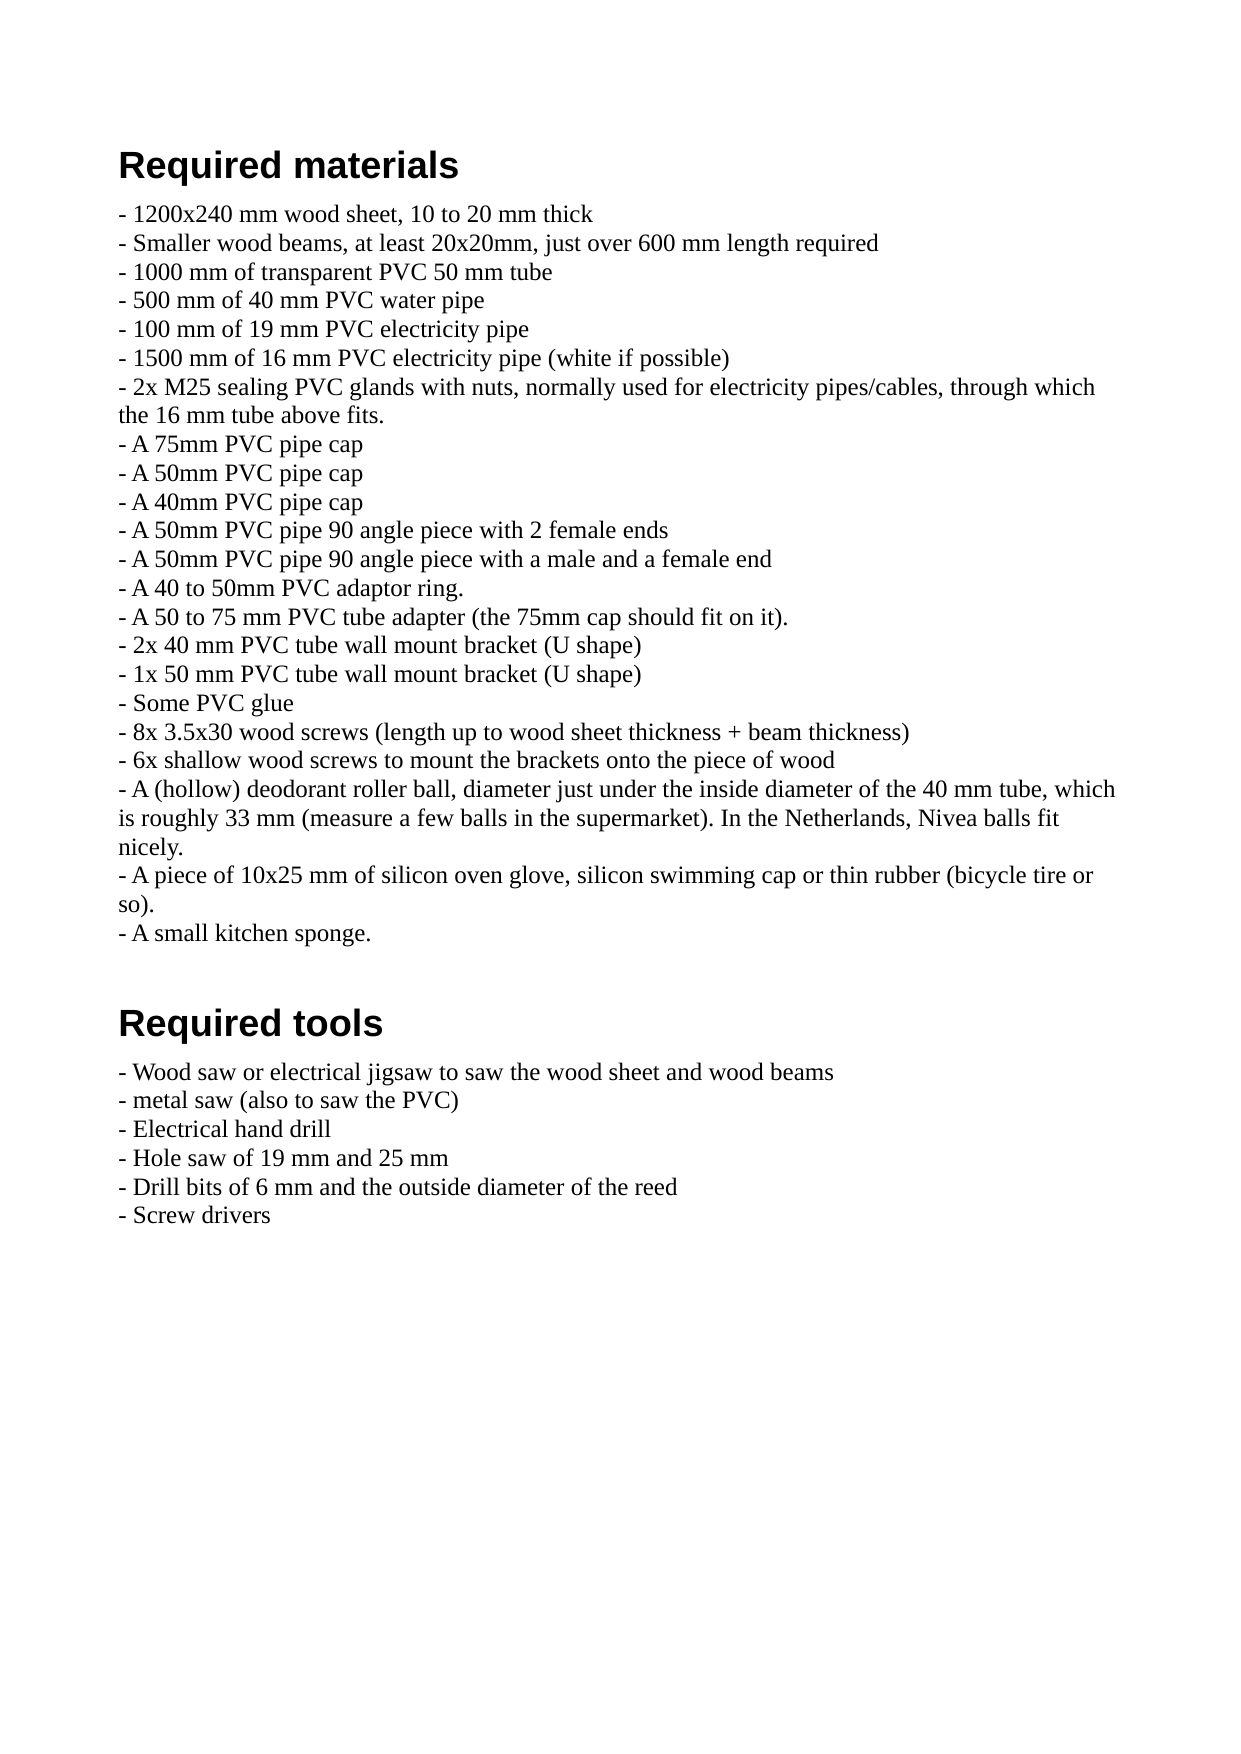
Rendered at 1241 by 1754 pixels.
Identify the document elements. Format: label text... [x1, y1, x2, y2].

subtitle Required materials [118, 143, 1122, 187]
text - 100 mm of 19 mm PVC electricity pipe [118, 314, 1122, 343]
text - 8x 3.5x30 wood screws (length up to wood sheet thickness + beam thickness) [118, 717, 1122, 746]
text - A 50mm PVC pipe 90 angle piece with 2 female ends [118, 516, 1122, 544]
text - 2x 40 mm PVC tube wall mount bracket (U shape) [118, 631, 1122, 659]
text - 500 mm of 40 mm PVC water pipe [118, 286, 1122, 314]
text - A (hollow) deodorant roller ball, diameter just under the inside diameter of the 40 mm tube, which is roughly 33 mm (measure a few balls in the supermarket). In the Netherlands, Nivea balls fit nicely. [118, 774, 1122, 861]
text - A 50 to 75 mm PVC tube adapter (the 75mm cap should fit on it). [118, 602, 1122, 631]
text - Screw drivers [118, 1200, 1122, 1229]
text - Some PVC glue [118, 688, 1122, 717]
text - A piece of 10x25 mm of silicon oven glove, silicon swimming cap or thin rubber (bicycle tire or so). [118, 861, 1122, 918]
text - Wood saw or electrical jigsaw to saw the wood sheet and wood beams [118, 1057, 1122, 1085]
text - 1000 mm of transparent PVC 50 mm tube [118, 257, 1122, 286]
text - 6x shallow wood screws to mount the brackets onto the piece of wood [118, 746, 1122, 774]
text - 1x 50 mm PVC tube wall mount bracket (U shape) [118, 659, 1122, 688]
text - Hole saw of 19 mm and 25 mm [118, 1143, 1122, 1172]
text - A 75mm PVC pipe cap [118, 429, 1122, 458]
text - A small kitchen sponge. [118, 918, 1122, 947]
subtitle Required tools [118, 1001, 1122, 1044]
text - 1200x240 mm wood sheet, 10 to 20 mm thick [118, 199, 1122, 228]
text - Electrical hand drill [118, 1114, 1122, 1143]
text - 1500 mm of 16 mm PVC electricity pipe (white if possible) [118, 343, 1122, 372]
text - A 50mm PVC pipe cap [118, 458, 1122, 487]
text - Drill bits of 6 mm and the outside diameter of the reed [118, 1172, 1122, 1200]
text - A 40mm PVC pipe cap [118, 487, 1122, 516]
text - 2x M25 sealing PVC glands with nuts, normally used for electricity pipes/cables, through which the 16 mm tube above fits. [118, 372, 1122, 429]
text - Smaller wood beams, at least 20x20mm, just over 600 mm length required [118, 228, 1122, 257]
text - metal saw (also to saw the PVC) [118, 1085, 1122, 1114]
text - A 40 to 50mm PVC adaptor ring. [118, 573, 1122, 602]
text - A 50mm PVC pipe 90 angle piece with a male and a female end [118, 544, 1122, 573]
